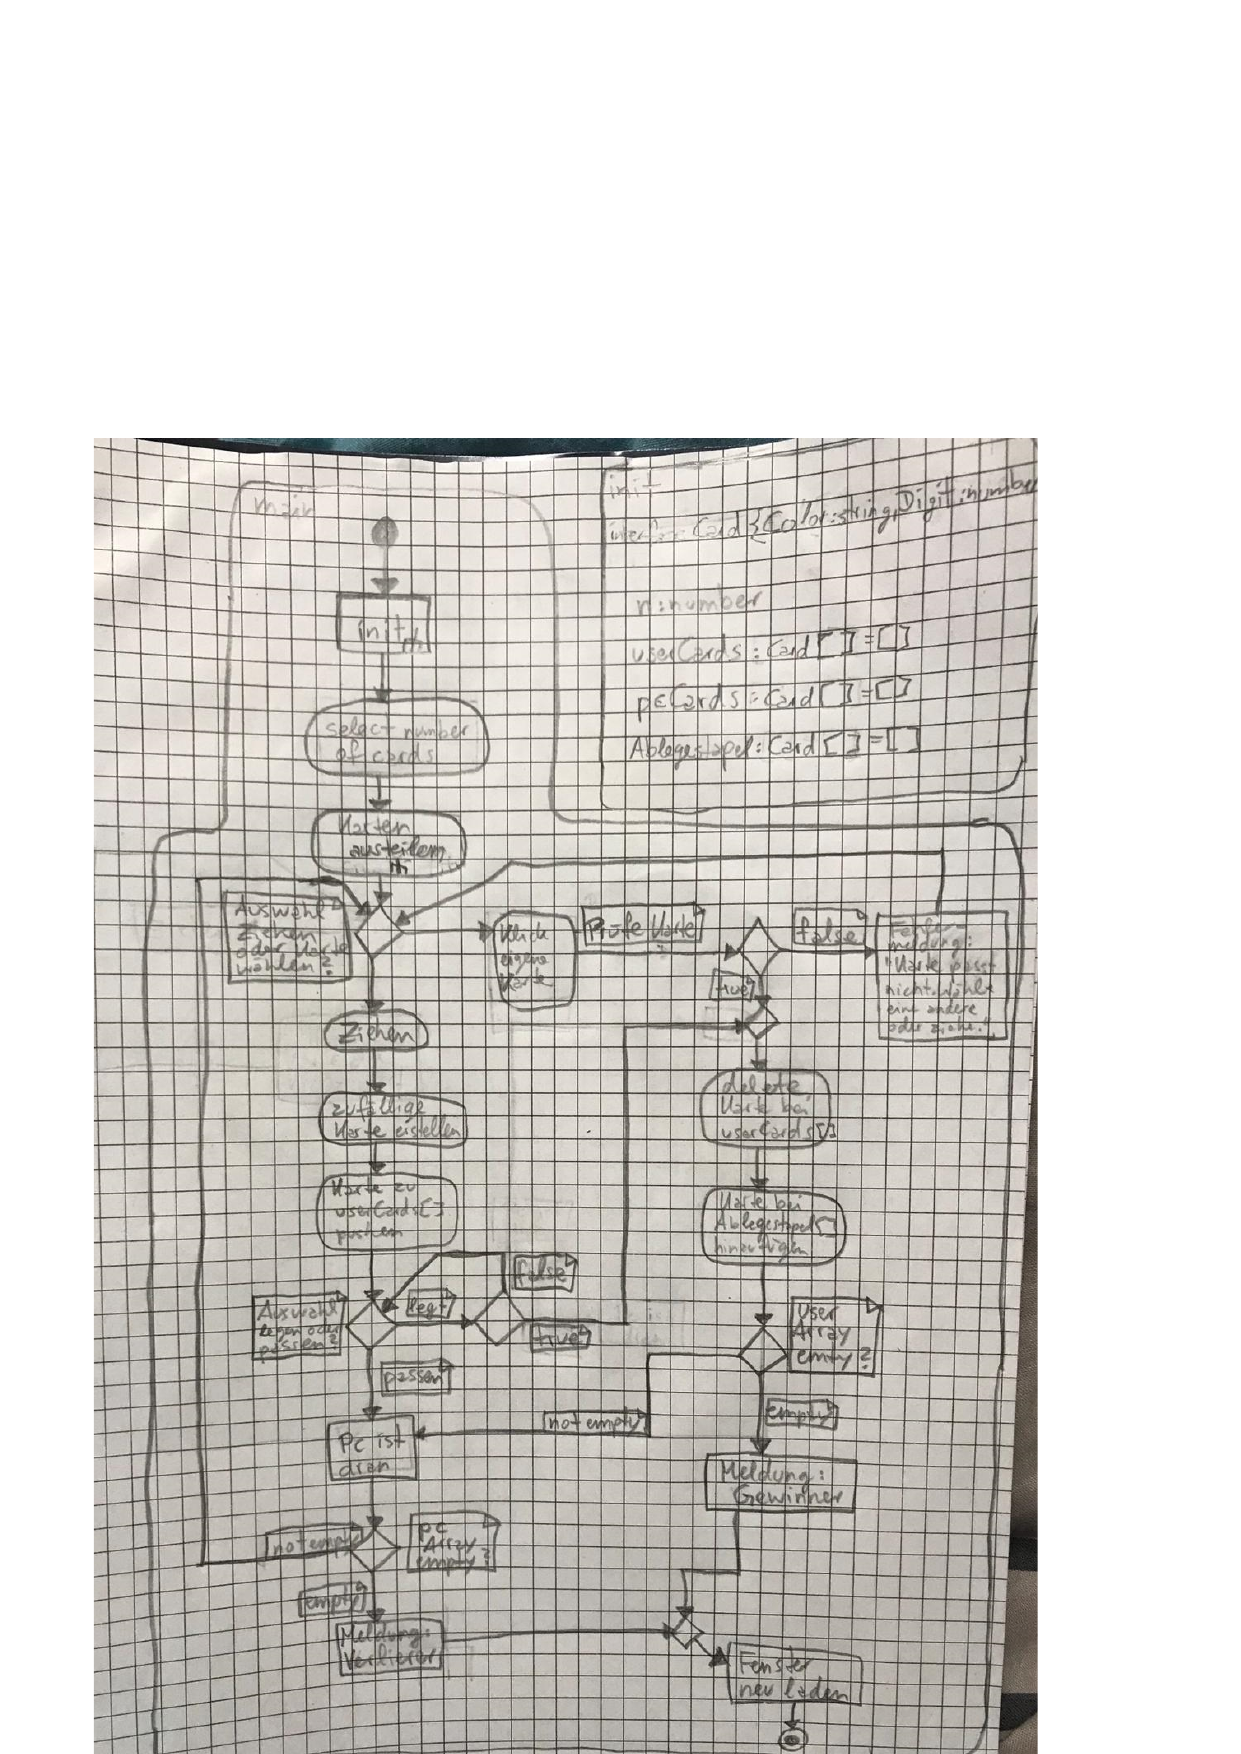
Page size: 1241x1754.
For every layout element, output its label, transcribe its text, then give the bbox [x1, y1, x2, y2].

text Aktivitaetsdiargamm [1038, 502, 1093, 542]
